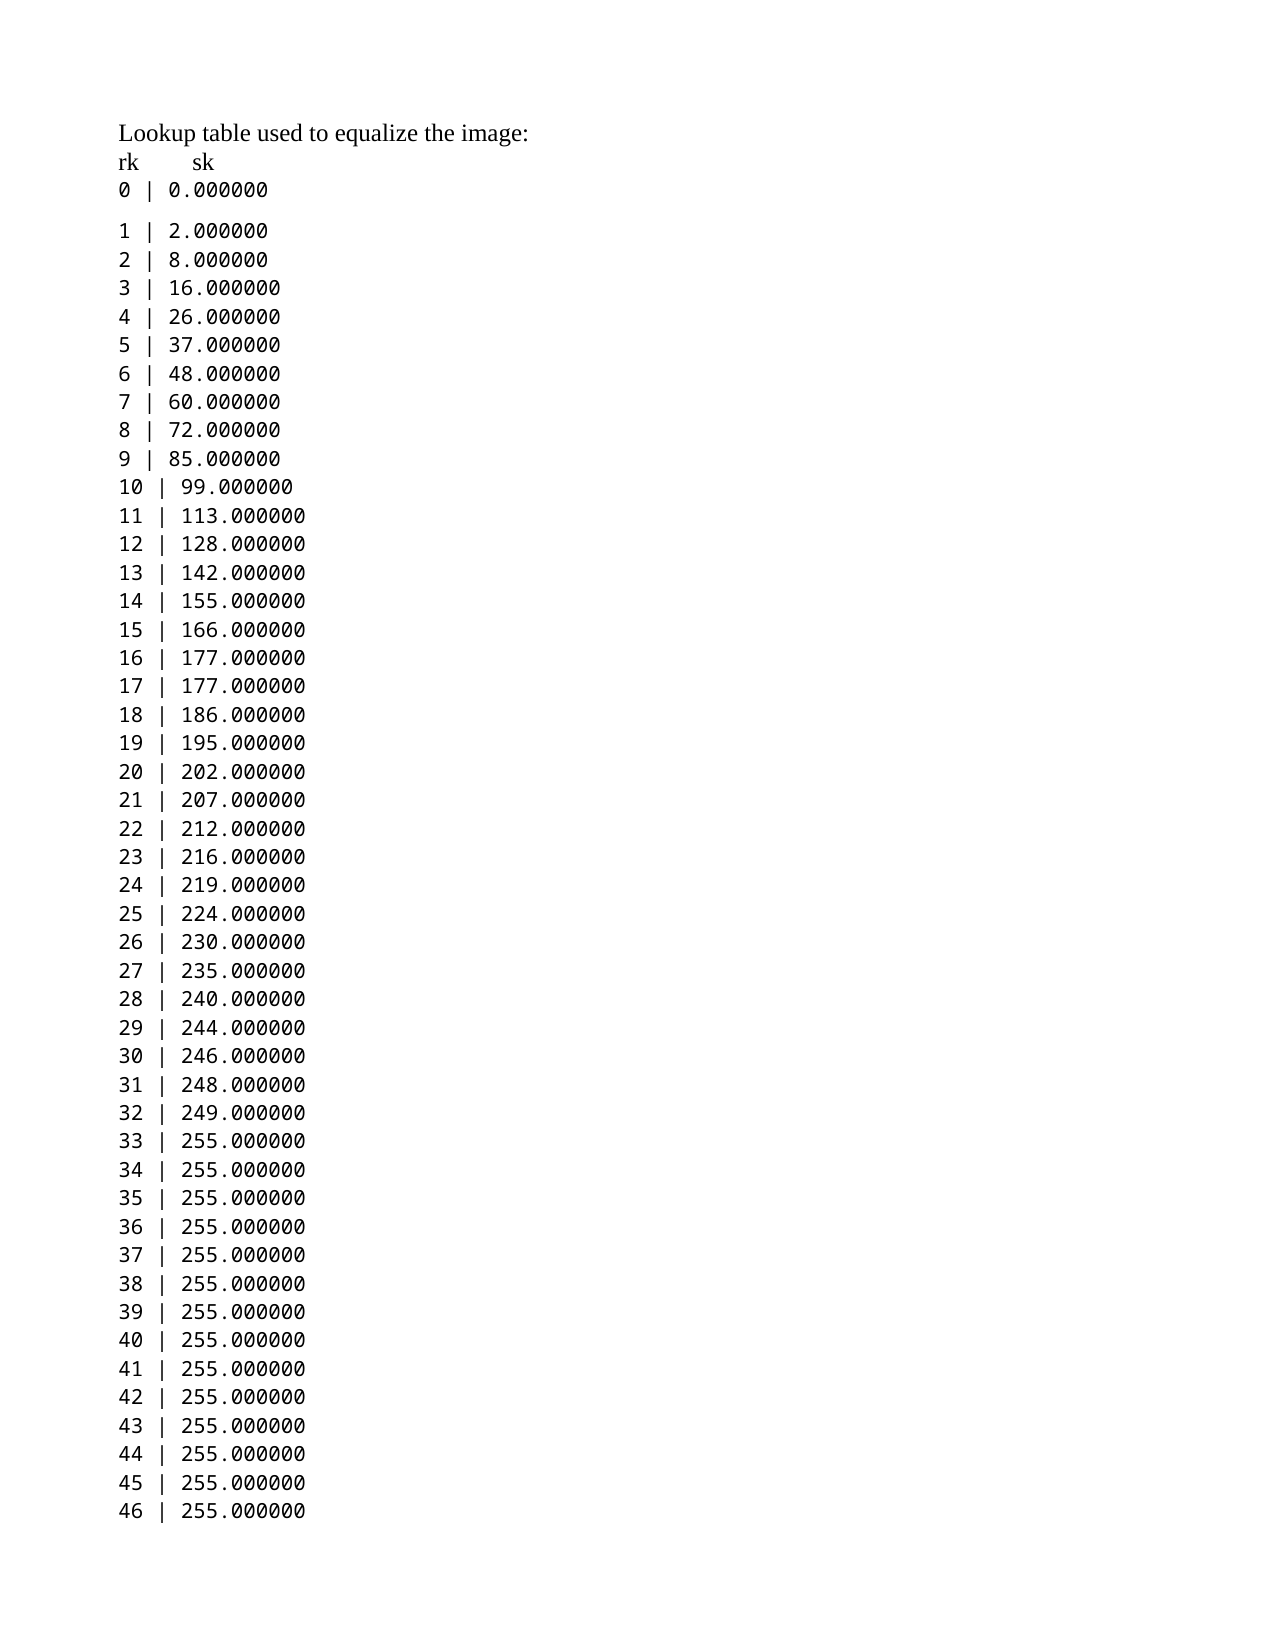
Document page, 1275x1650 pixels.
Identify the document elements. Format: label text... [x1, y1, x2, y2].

text 41 | 255.000000 [118, 1354, 1157, 1382]
text 5 | 37.000000 [118, 330, 1157, 359]
text 30 | 246.000000 [118, 1041, 1157, 1070]
text 28 | 240.000000 [118, 984, 1157, 1013]
text 26 | 230.000000 [118, 927, 1157, 956]
text 7 | 60.000000 [118, 387, 1157, 416]
text 8 | 72.000000 [118, 416, 1157, 444]
text 27 | 235.000000 [118, 956, 1157, 984]
text 13 | 142.000000 [118, 558, 1157, 586]
text 21 | 207.000000 [118, 785, 1157, 814]
text 6 | 48.000000 [118, 359, 1157, 387]
text 33 | 255.000000 [118, 1127, 1157, 1155]
text 31 | 248.000000 [118, 1070, 1157, 1098]
text 46 | 255.000000 [118, 1496, 1157, 1525]
text 16 | 177.000000 [118, 643, 1157, 672]
text 29 | 244.000000 [118, 1013, 1157, 1041]
text 25 | 224.000000 [118, 899, 1157, 927]
text 23 | 216.000000 [118, 842, 1157, 871]
text rk sk [118, 147, 1157, 176]
text 2 | 8.000000 [118, 245, 1157, 273]
text 10 | 99.000000 [118, 472, 1157, 501]
text 9 | 85.000000 [118, 444, 1157, 472]
text 39 | 255.000000 [118, 1297, 1157, 1326]
text 34 | 255.000000 [118, 1155, 1157, 1183]
text 14 | 155.000000 [118, 586, 1157, 615]
text 17 | 177.000000 [118, 672, 1157, 700]
text 3 | 16.000000 [118, 273, 1157, 302]
text 35 | 255.000000 [118, 1183, 1157, 1212]
text 0 | 0.000000 [118, 176, 1157, 204]
text 12 | 128.000000 [118, 529, 1157, 558]
text 44 | 255.000000 [118, 1439, 1157, 1468]
text 42 | 255.000000 [118, 1382, 1157, 1411]
text 45 | 255.000000 [118, 1468, 1157, 1496]
text 4 | 26.000000 [118, 302, 1157, 330]
text 18 | 186.000000 [118, 700, 1157, 728]
text Lookup table used to equalize the image: [118, 118, 1157, 147]
text 15 | 166.000000 [118, 615, 1157, 643]
text 36 | 255.000000 [118, 1212, 1157, 1240]
text 24 | 219.000000 [118, 871, 1157, 899]
text 43 | 255.000000 [118, 1411, 1157, 1439]
text 40 | 255.000000 [118, 1326, 1157, 1354]
text 38 | 255.000000 [118, 1269, 1157, 1297]
text 22 | 212.000000 [118, 814, 1157, 842]
text 37 | 255.000000 [118, 1240, 1157, 1269]
text 32 | 249.000000 [118, 1098, 1157, 1127]
text 11 | 113.000000 [118, 501, 1157, 529]
text 1 | 2.000000 [118, 217, 1157, 245]
text 19 | 195.000000 [118, 728, 1157, 757]
text 20 | 202.000000 [118, 757, 1157, 785]
